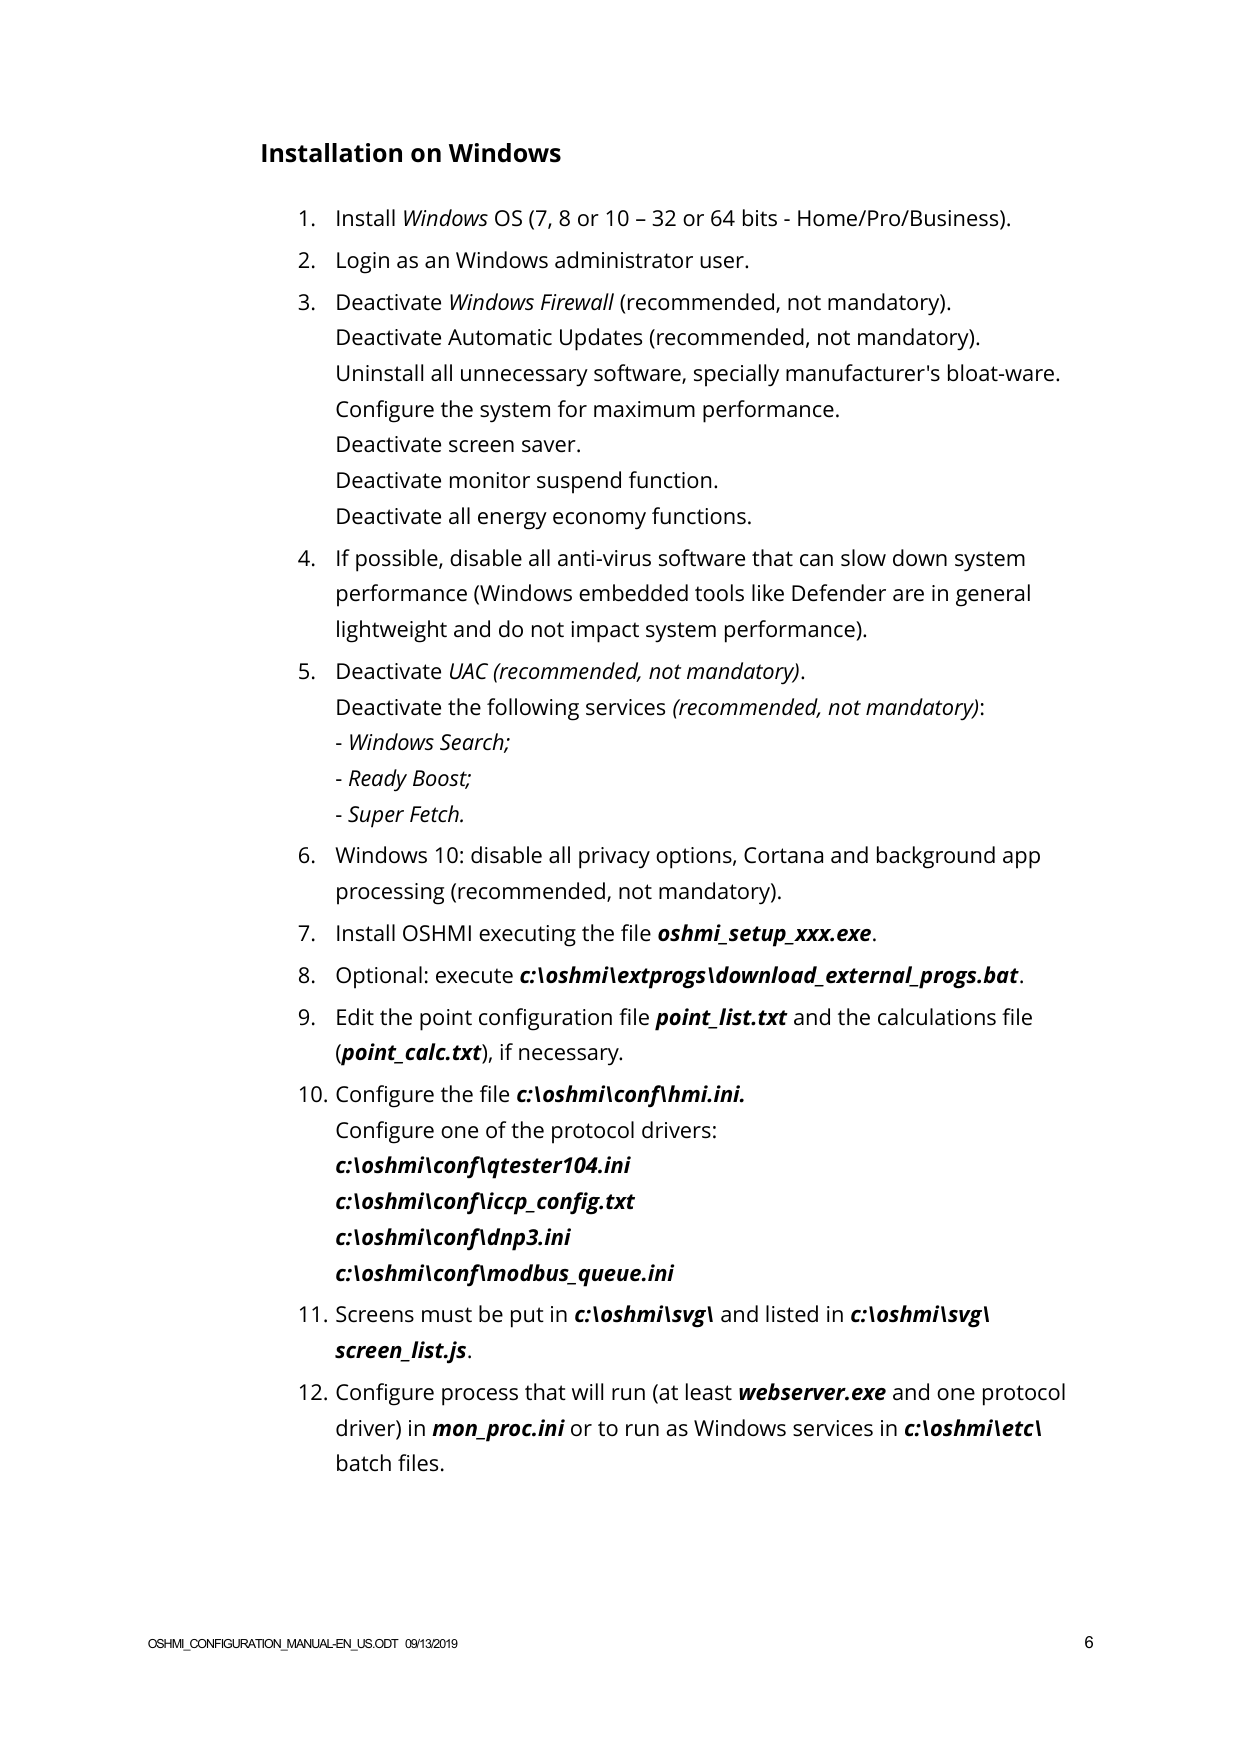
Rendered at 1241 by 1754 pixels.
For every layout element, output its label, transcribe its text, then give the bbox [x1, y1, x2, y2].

list Configure process that will run (at least webserver.exe and one protocol driver) in mon_proc.ini or to run as Windows services in c:\oshmi\etc\ batch files. [298, 1377, 1093, 1478]
list If possible, disable all anti-virus software that can slow down system performance (Windows embedded tools like Defender are in general lightweight and do not impact system performance). [298, 543, 1093, 644]
list Deactivate Windows Firewall (recommended, not mandatory). Deactivate Automatic Updates (recommended, not mandatory). Uninstall all unnecessary software, specially manufacturer's bloat-ware. Configure the system for maximum performance. Deactivate screen saver. Deactivate monitor suspend function. Deactivate all energy economy functions. [298, 286, 1093, 531]
list Install Windows OS (7, 8 or 10 – 32 or 64 bits - Home/Pro/Business). [298, 203, 1093, 233]
list Login as an Windows administrator user. [298, 245, 1093, 274]
list Edit the point configuration file point_list.txt and the calculations file (point_calc.txt), if necessary. [298, 1002, 1093, 1067]
list Configure the file c:\oshmi\conf\hmi.ini. Configure one of the protocol drivers: c:\oshmi\conf\qtester104.ini c:\oshmi\conf\iccp_config.txt c:\oshmi\conf\dnp3.ini c:\oshmi\conf\modbus_queue.ini [298, 1079, 1093, 1287]
list Screens must be put in c:\oshmi\svg\ and listed in c:\oshmi\svg\screen_list.js. [298, 1299, 1093, 1365]
list Deactivate UAC (recommended, not mandatory). Deactivate the following services (recommended, not mandatory): - Windows Search; - Ready Boost; - Super Fetch. [298, 656, 1093, 828]
list Install OSHMI executing the file oshmi_setup_xxx.exe. [298, 918, 1093, 948]
list Windows 10: disable all privacy options, Cortana and background app processing (recommended, not mandatory). [298, 841, 1093, 906]
subtitle Installation on Windows [260, 136, 1093, 170]
list Optional: execute c:\oshmi\extprogs\download_external_progs.bat. [298, 960, 1093, 989]
